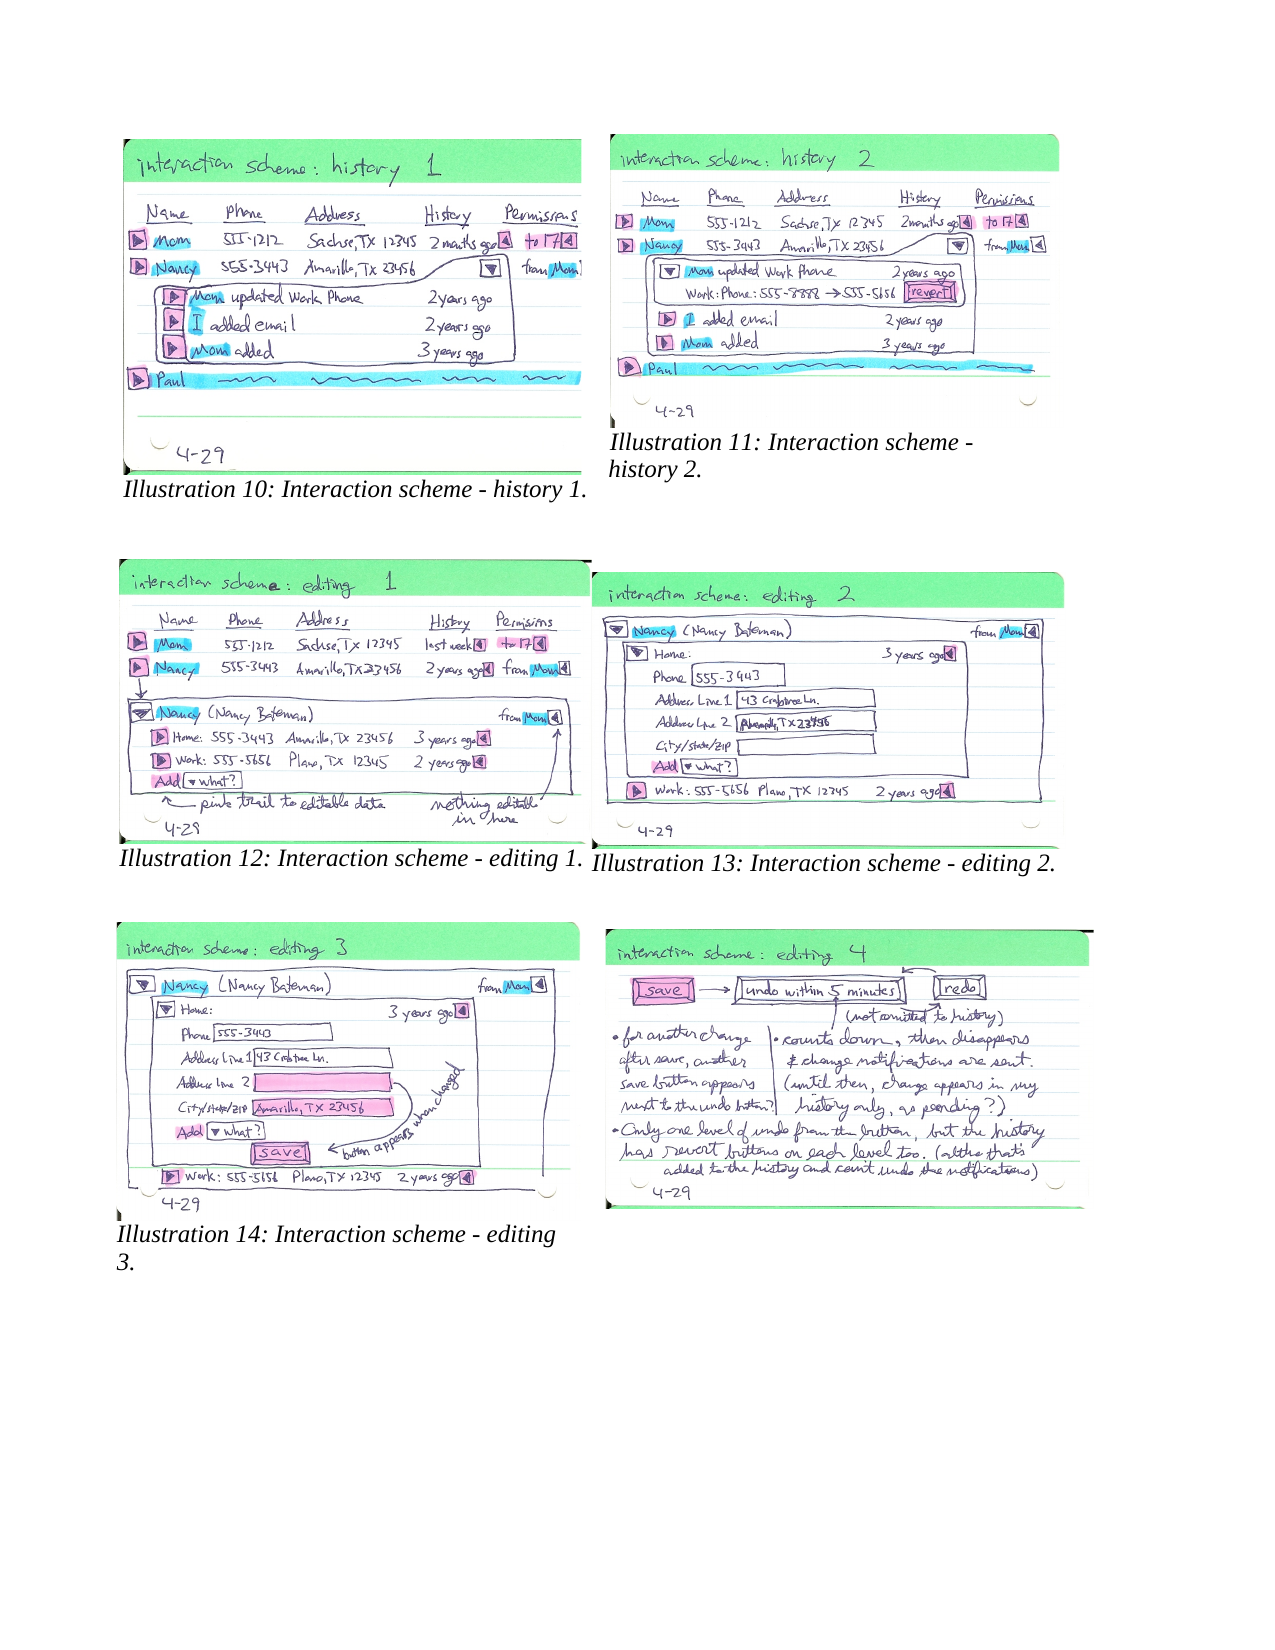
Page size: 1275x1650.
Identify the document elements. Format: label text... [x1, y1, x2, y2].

text Illustration 12: Interaction scheme - editing 1. [119, 844, 592, 872]
text Illustration 13: Interaction scheme - editing 2. [592, 849, 1066, 877]
text Illustration 11: Interaction scheme - history 2. [608, 147, 1035, 483]
picture [123, 139, 581, 475]
picture [610, 134, 1064, 428]
text Illustration 10: Interaction scheme - history 1. [123, 475, 640, 503]
text Illustration 14: Interaction scheme - editing 3. [117, 1221, 563, 1276]
picture [116, 922, 582, 1221]
picture [605, 929, 1094, 1209]
picture [119, 559, 1066, 849]
